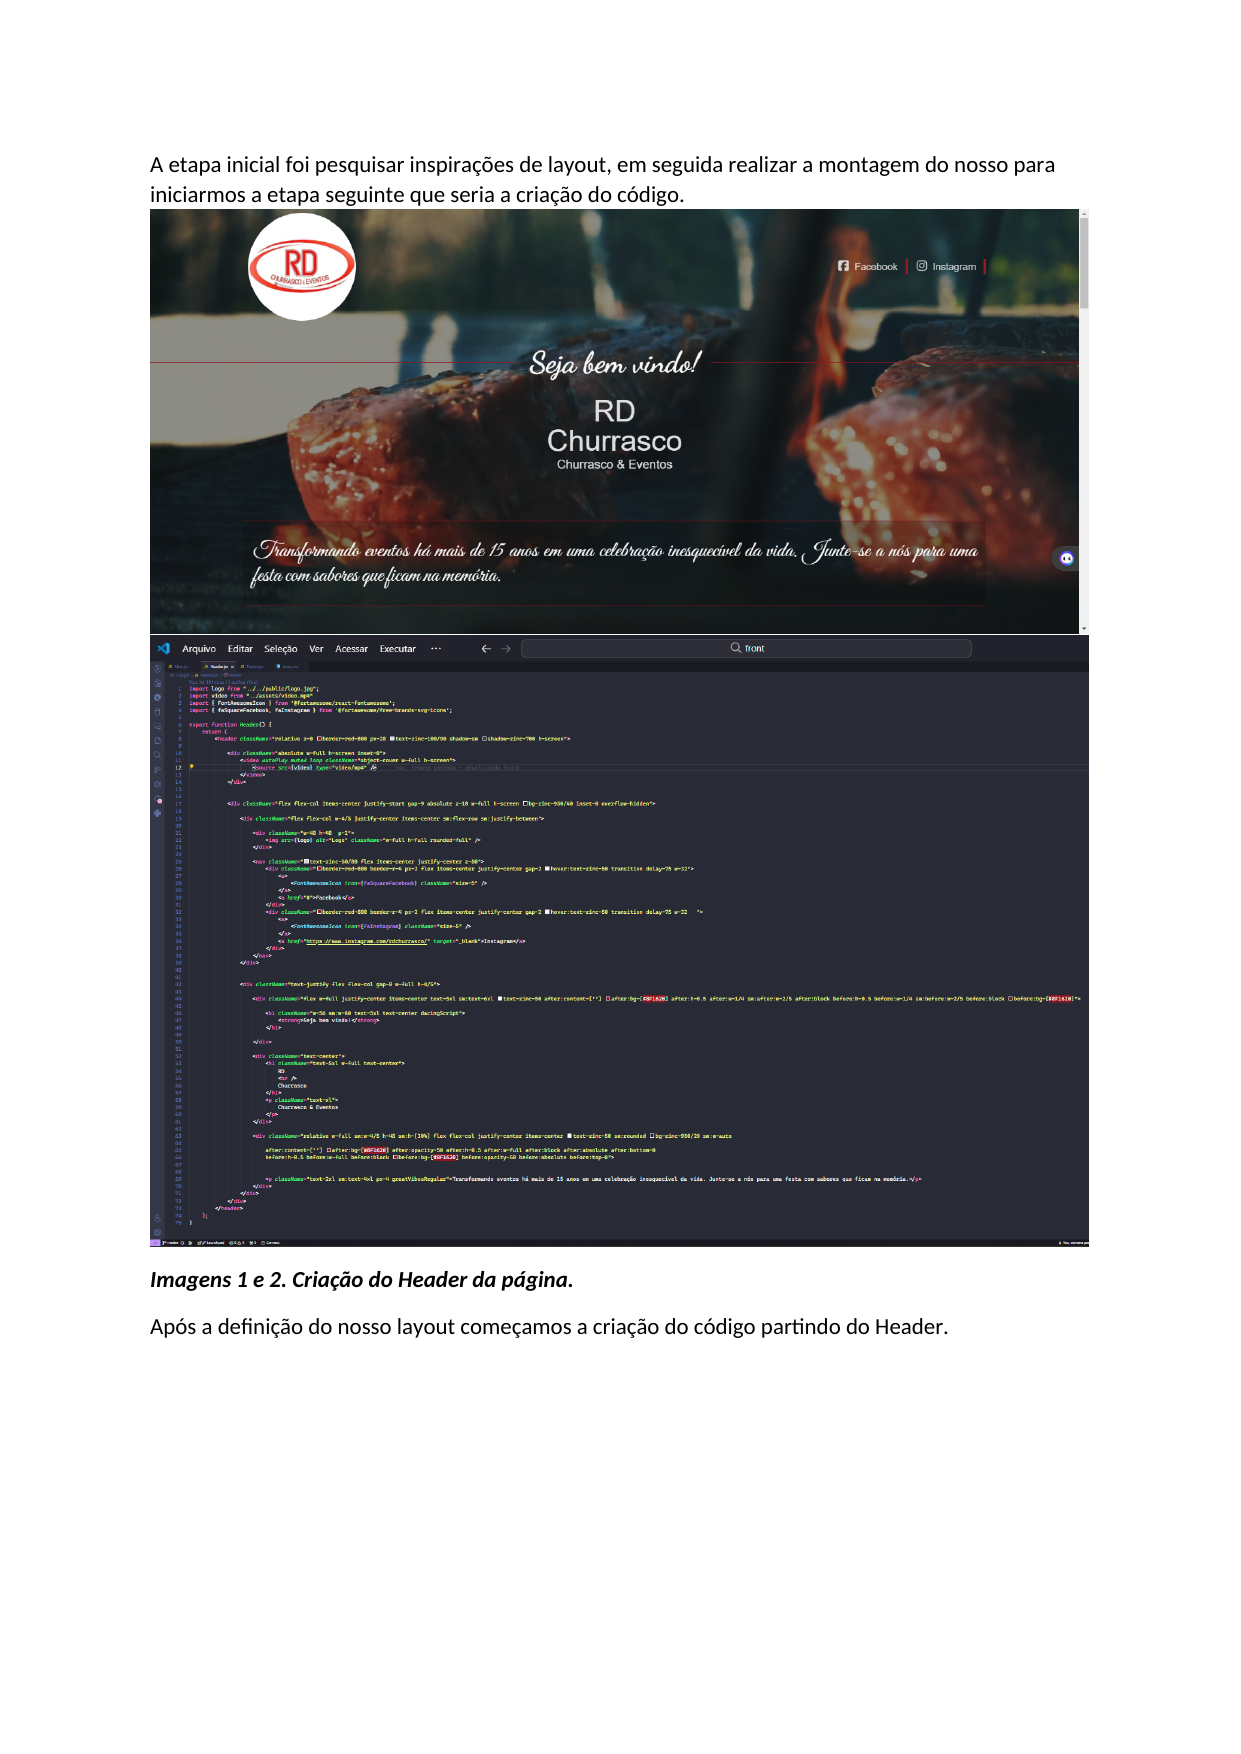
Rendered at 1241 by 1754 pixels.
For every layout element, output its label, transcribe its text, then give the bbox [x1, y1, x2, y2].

text Após a definição do nosso layout começamos a criação do código partindo do Header. [150, 1312, 1090, 1340]
text A etapa inicial foi pesquisar inspirações de layout, em seguida realizar a montagem do nosso para iniciarmos a etapa seguinte que seria a criação do código. [150, 150, 1090, 1247]
text Imagens 1 e 2. Criação do Header da página. [150, 1265, 1090, 1293]
